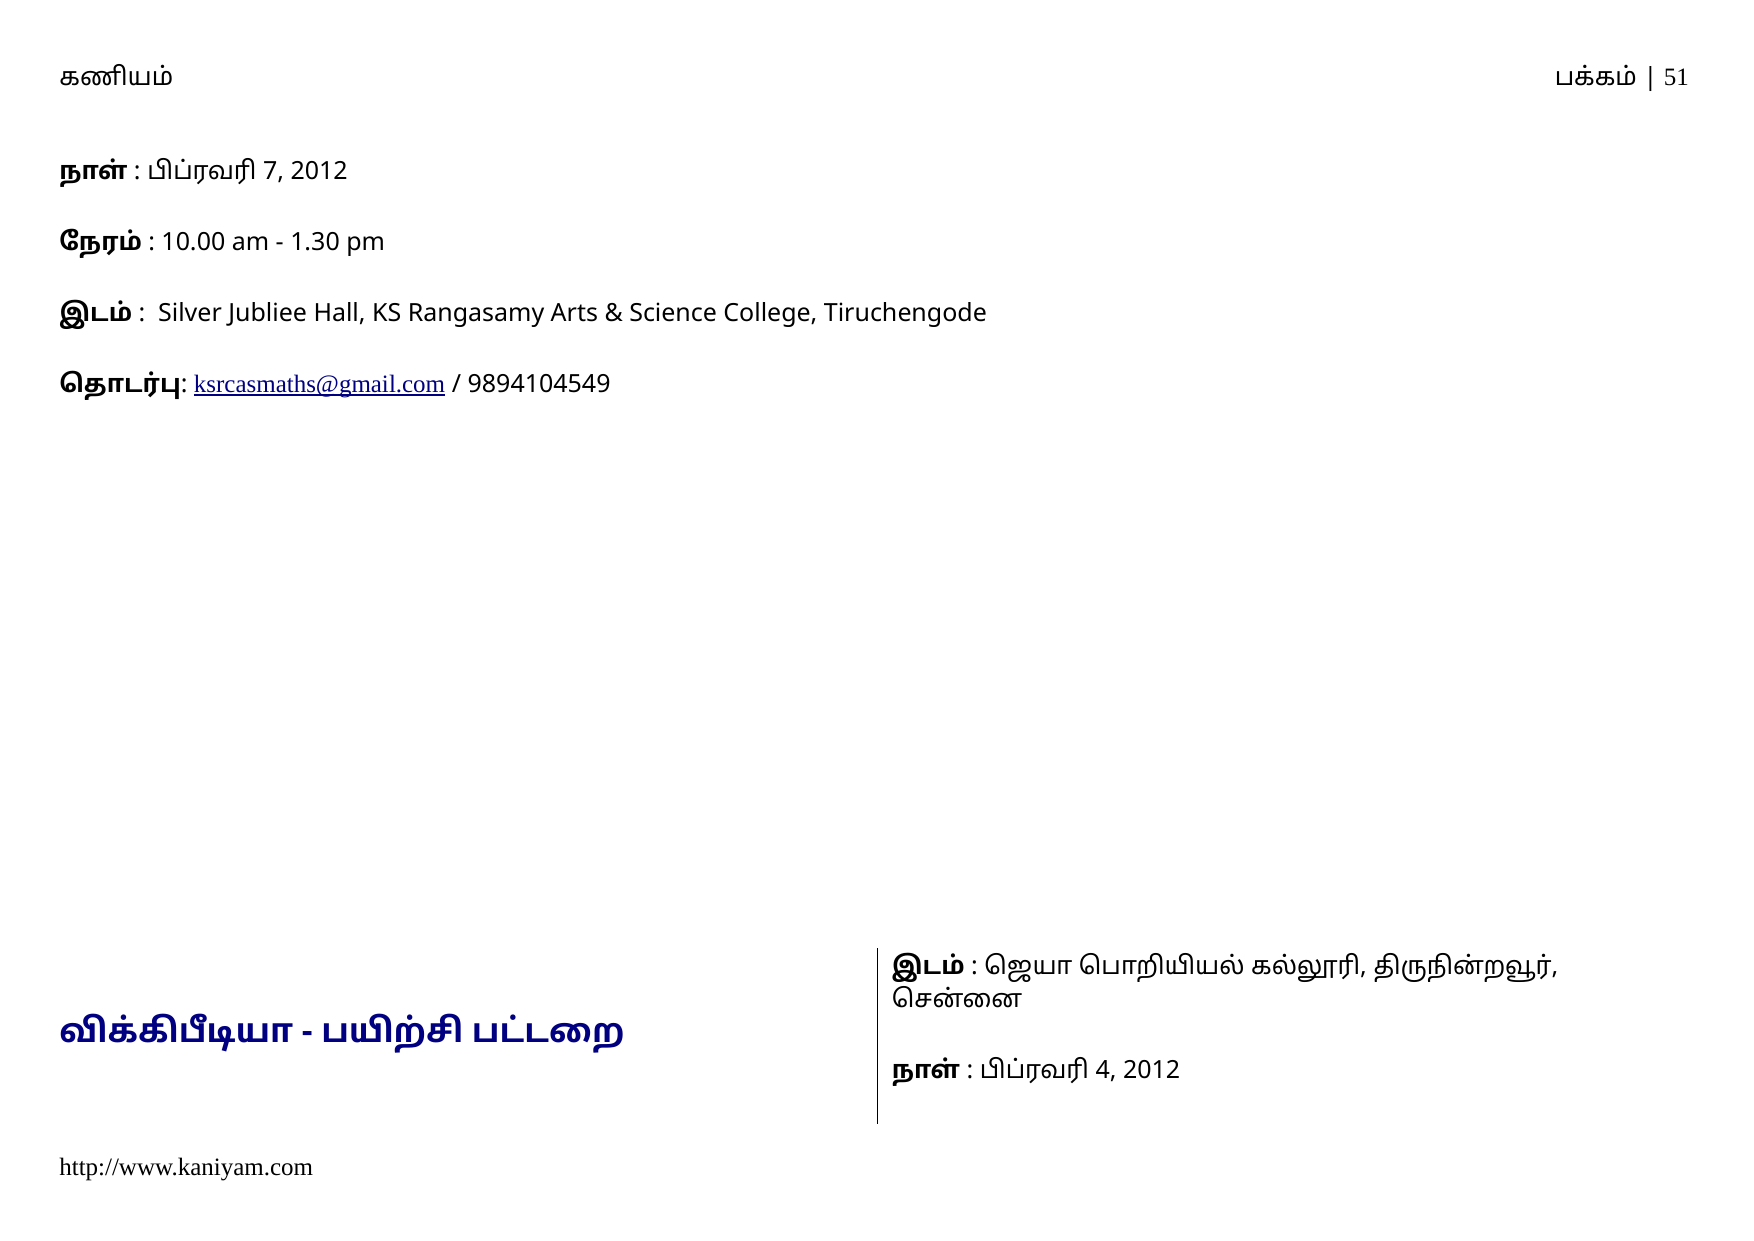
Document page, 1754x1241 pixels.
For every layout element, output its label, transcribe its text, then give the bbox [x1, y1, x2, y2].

text நேரம் : 10.00 am - 1.30 pm [59, 224, 1695, 261]
text தொடர்பு: ksrcasmaths@gmail.com / 9894104549 [59, 366, 1695, 403]
text நாள் : பிப்ரவரி 7, 2012 [59, 153, 1695, 189]
text இடம் : ஜெயா பொறியியல் கல்லூரி, திருநின்றவூர், சென்னை [892, 948, 1695, 1017]
text நாள் : பிப்ரவரி 4, 2012 [892, 1051, 1695, 1088]
subtitle விக்கிபீடியா - பயிற்சி பட்டறை [59, 1007, 862, 1056]
text இடம் : Silver Jubliee Hall, KS Rangasamy Arts & Science College, Tiruchengode [59, 295, 1695, 332]
